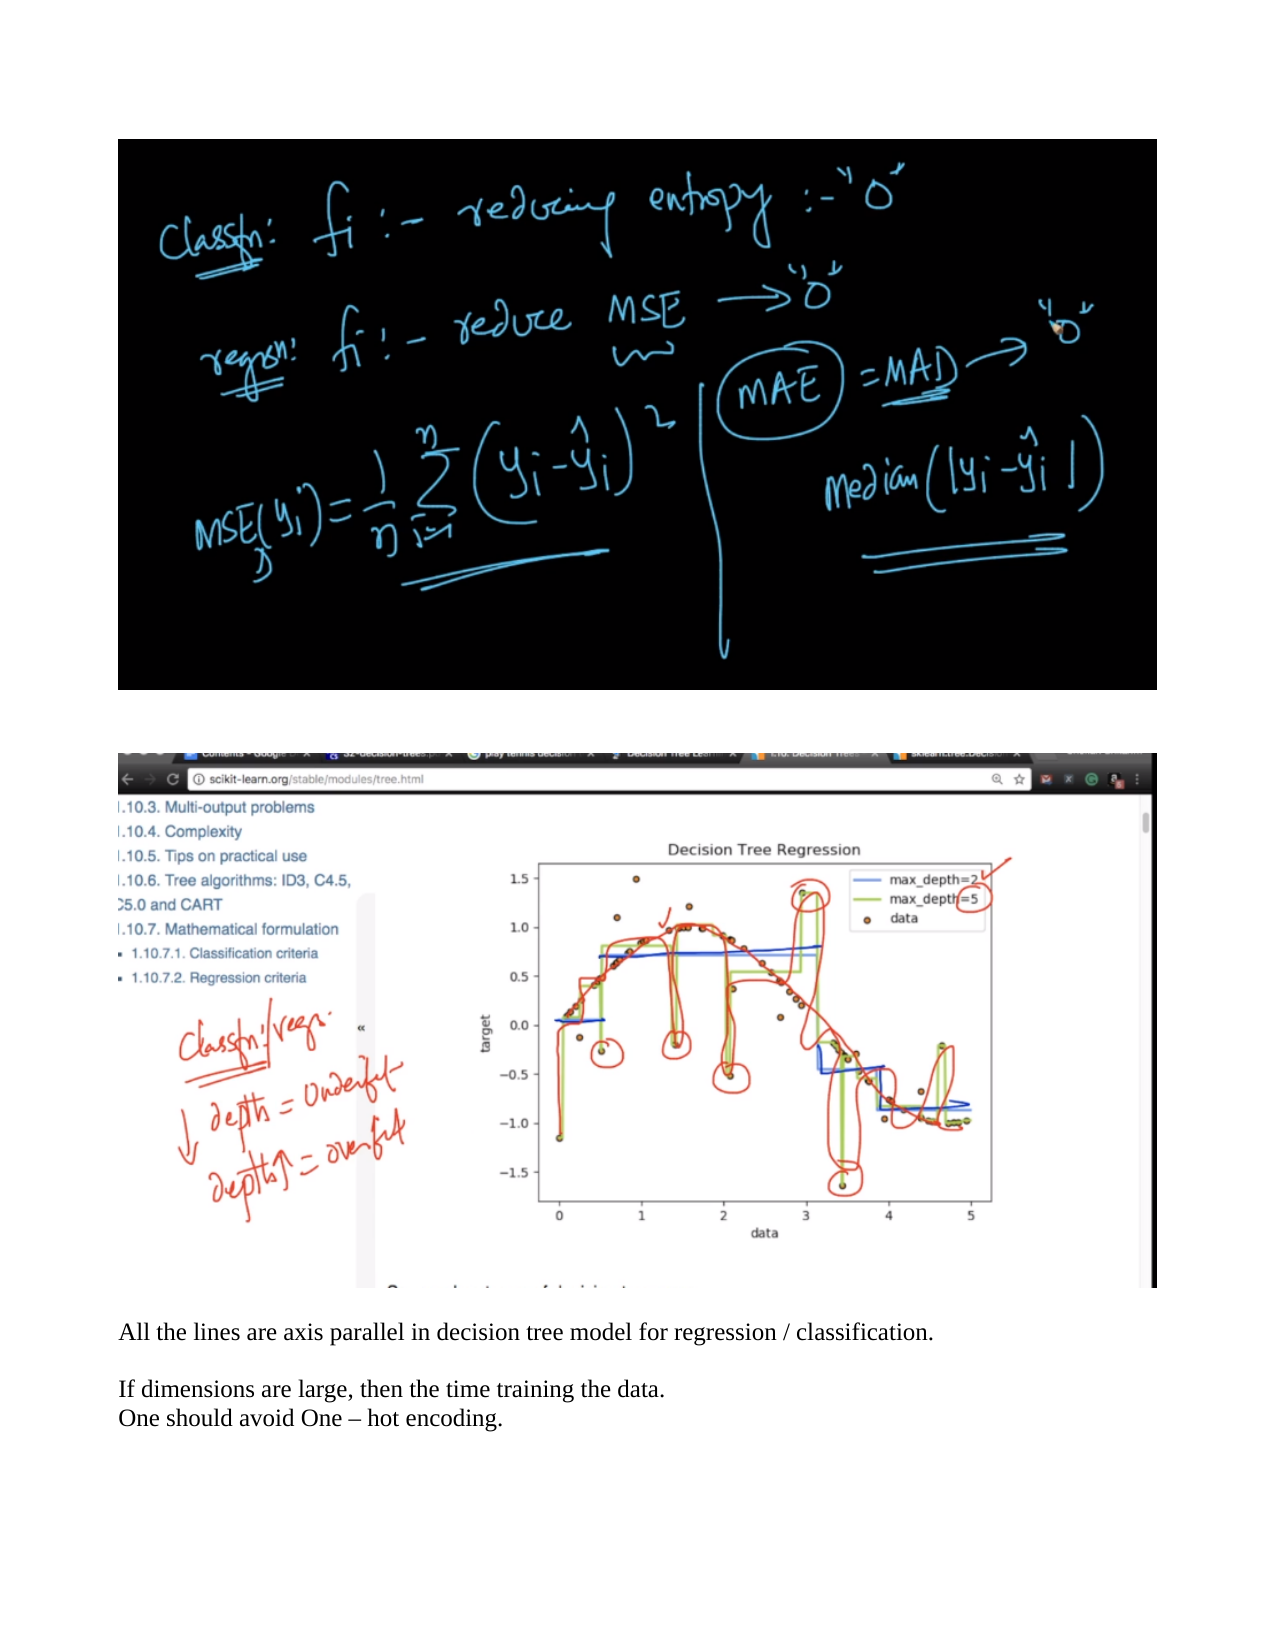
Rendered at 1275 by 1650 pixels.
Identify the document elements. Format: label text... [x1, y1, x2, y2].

picture [118, 753, 1157, 1288]
picture [118, 139, 1157, 690]
text If dimensions are large, then the time training the data. [118, 1374, 1157, 1403]
text One should avoid One – hot encoding. [118, 1403, 1157, 1432]
text All the lines are axis parallel in decision tree model for regression / classification. [118, 1317, 1157, 1345]
